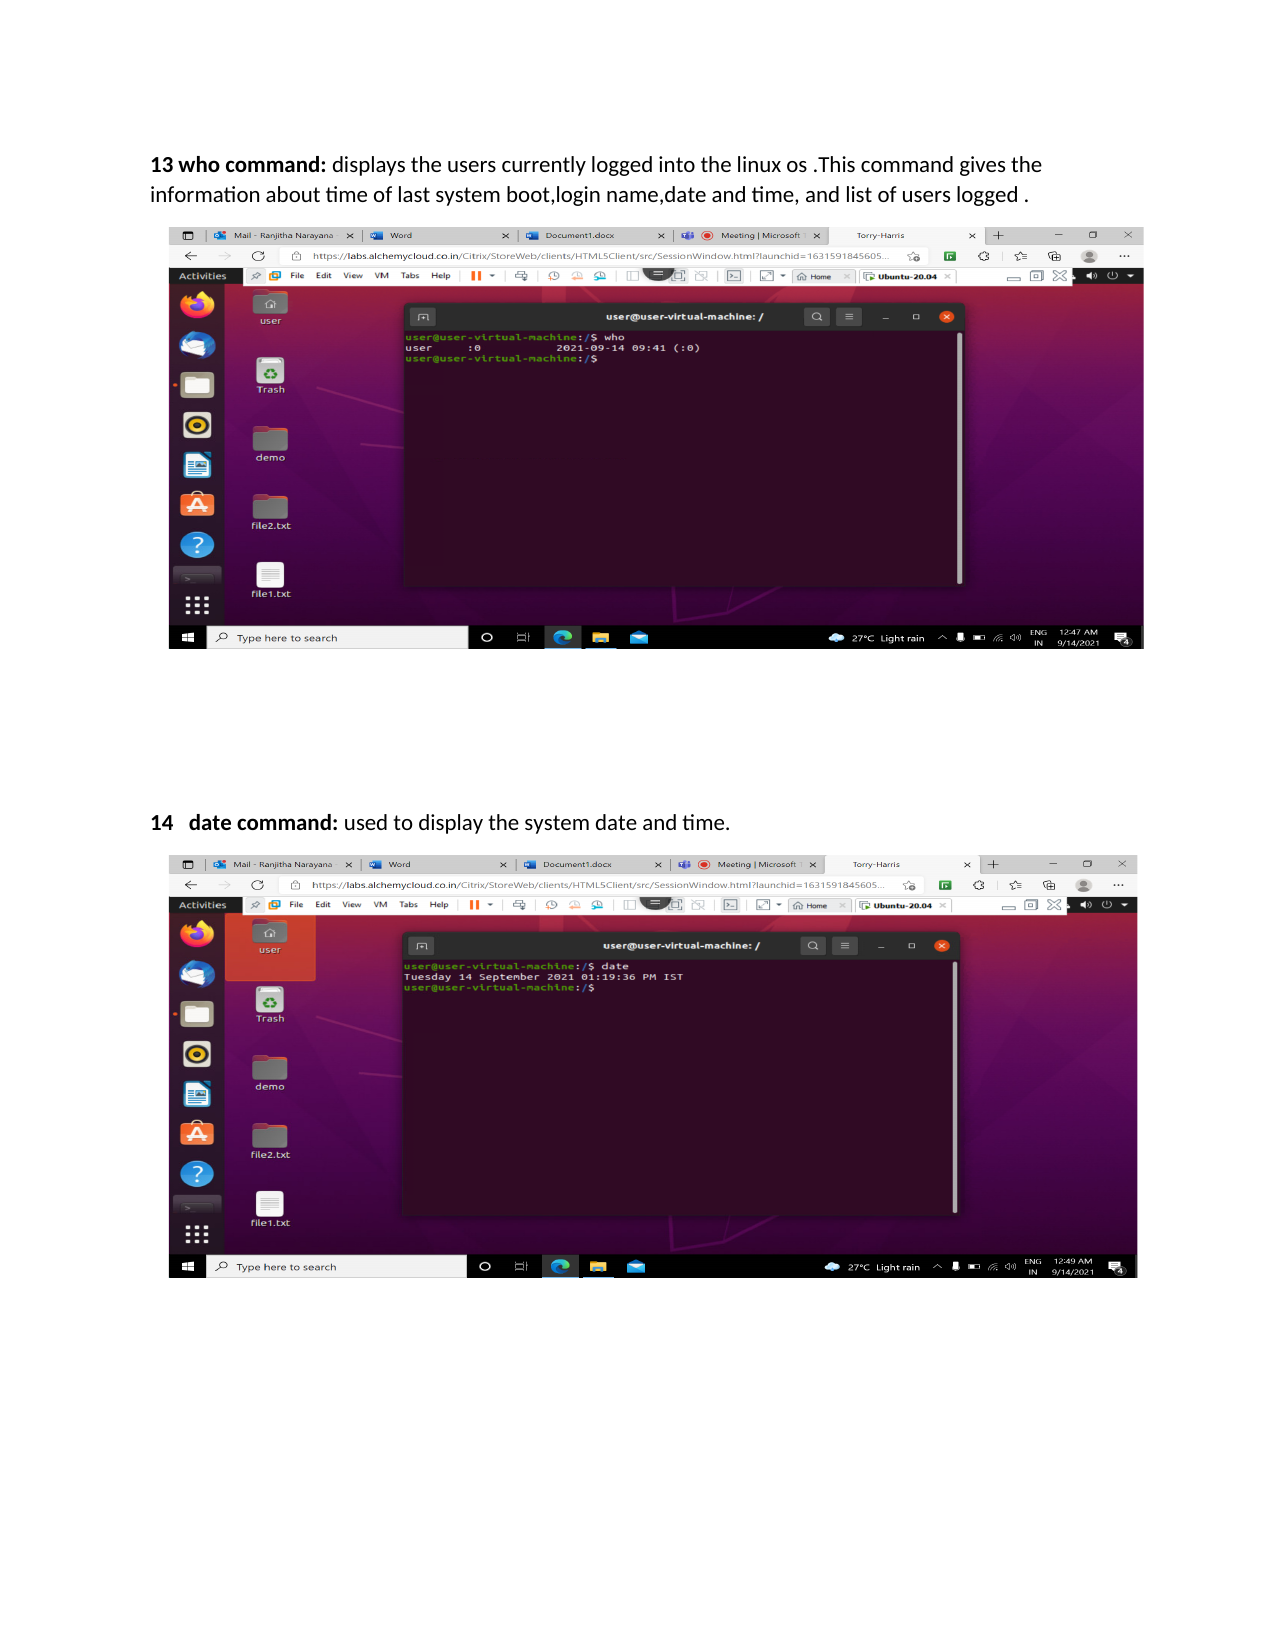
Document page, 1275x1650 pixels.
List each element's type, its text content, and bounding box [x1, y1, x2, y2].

picture [168, 855, 1138, 1278]
text 13 who command: displays the users currently logged into the linux os .This command gives the information about time of last system boot,login name,date and time, and list of users logged . [150, 150, 1125, 208]
text 14 date command: used to display the system date and time. [150, 808, 1125, 836]
picture [168, 227, 1144, 649]
